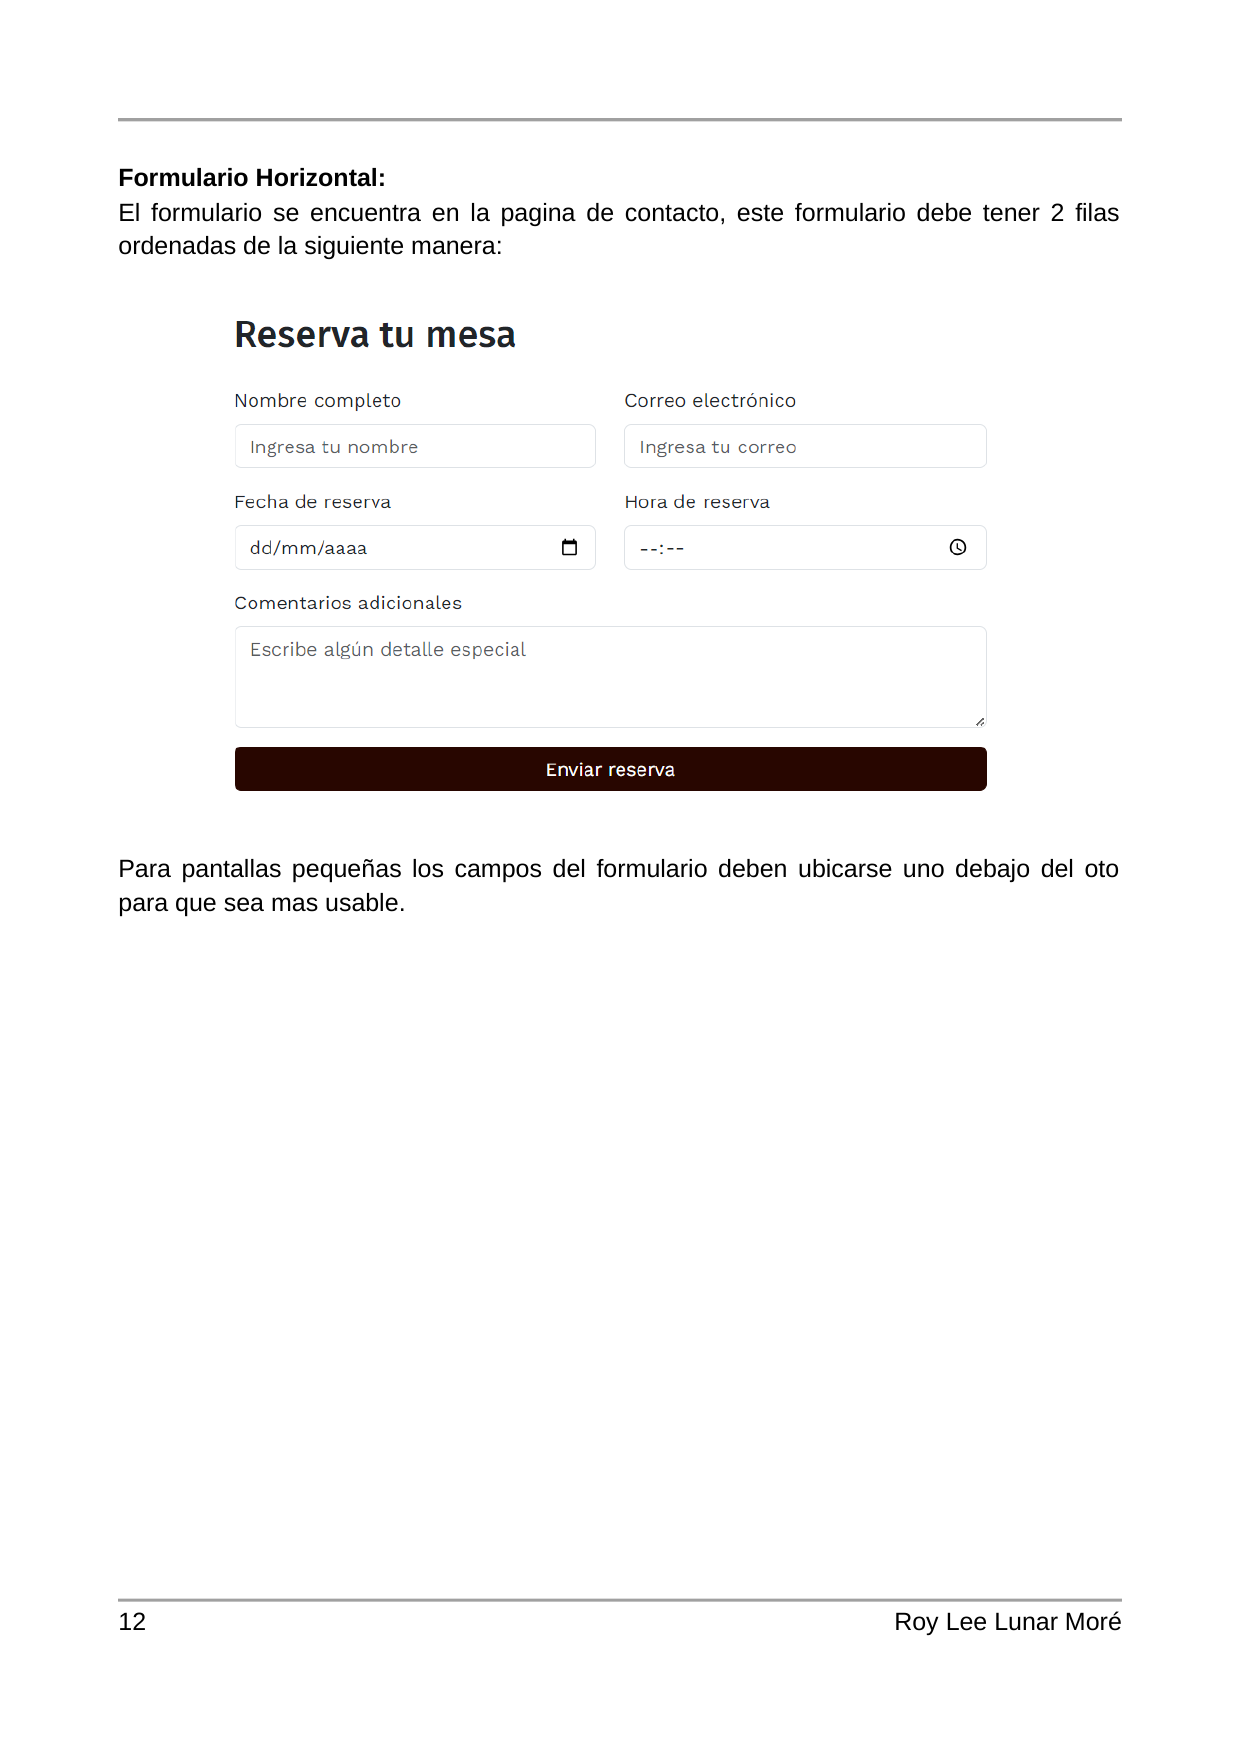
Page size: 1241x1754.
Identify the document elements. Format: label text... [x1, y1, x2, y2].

text Para pantallas pequeñas los campos del formulario deben ubicarse uno debajo del oto para que sea mas usable. [118, 854, 1122, 916]
picture [201, 288, 1023, 818]
subtitle Formulario Horizontal: [118, 163, 1122, 192]
text El formulario se encuentra en la pagina de contacto, este formulario debe tener 2 filas ordenadas de la siguiente manera: [118, 198, 1122, 260]
